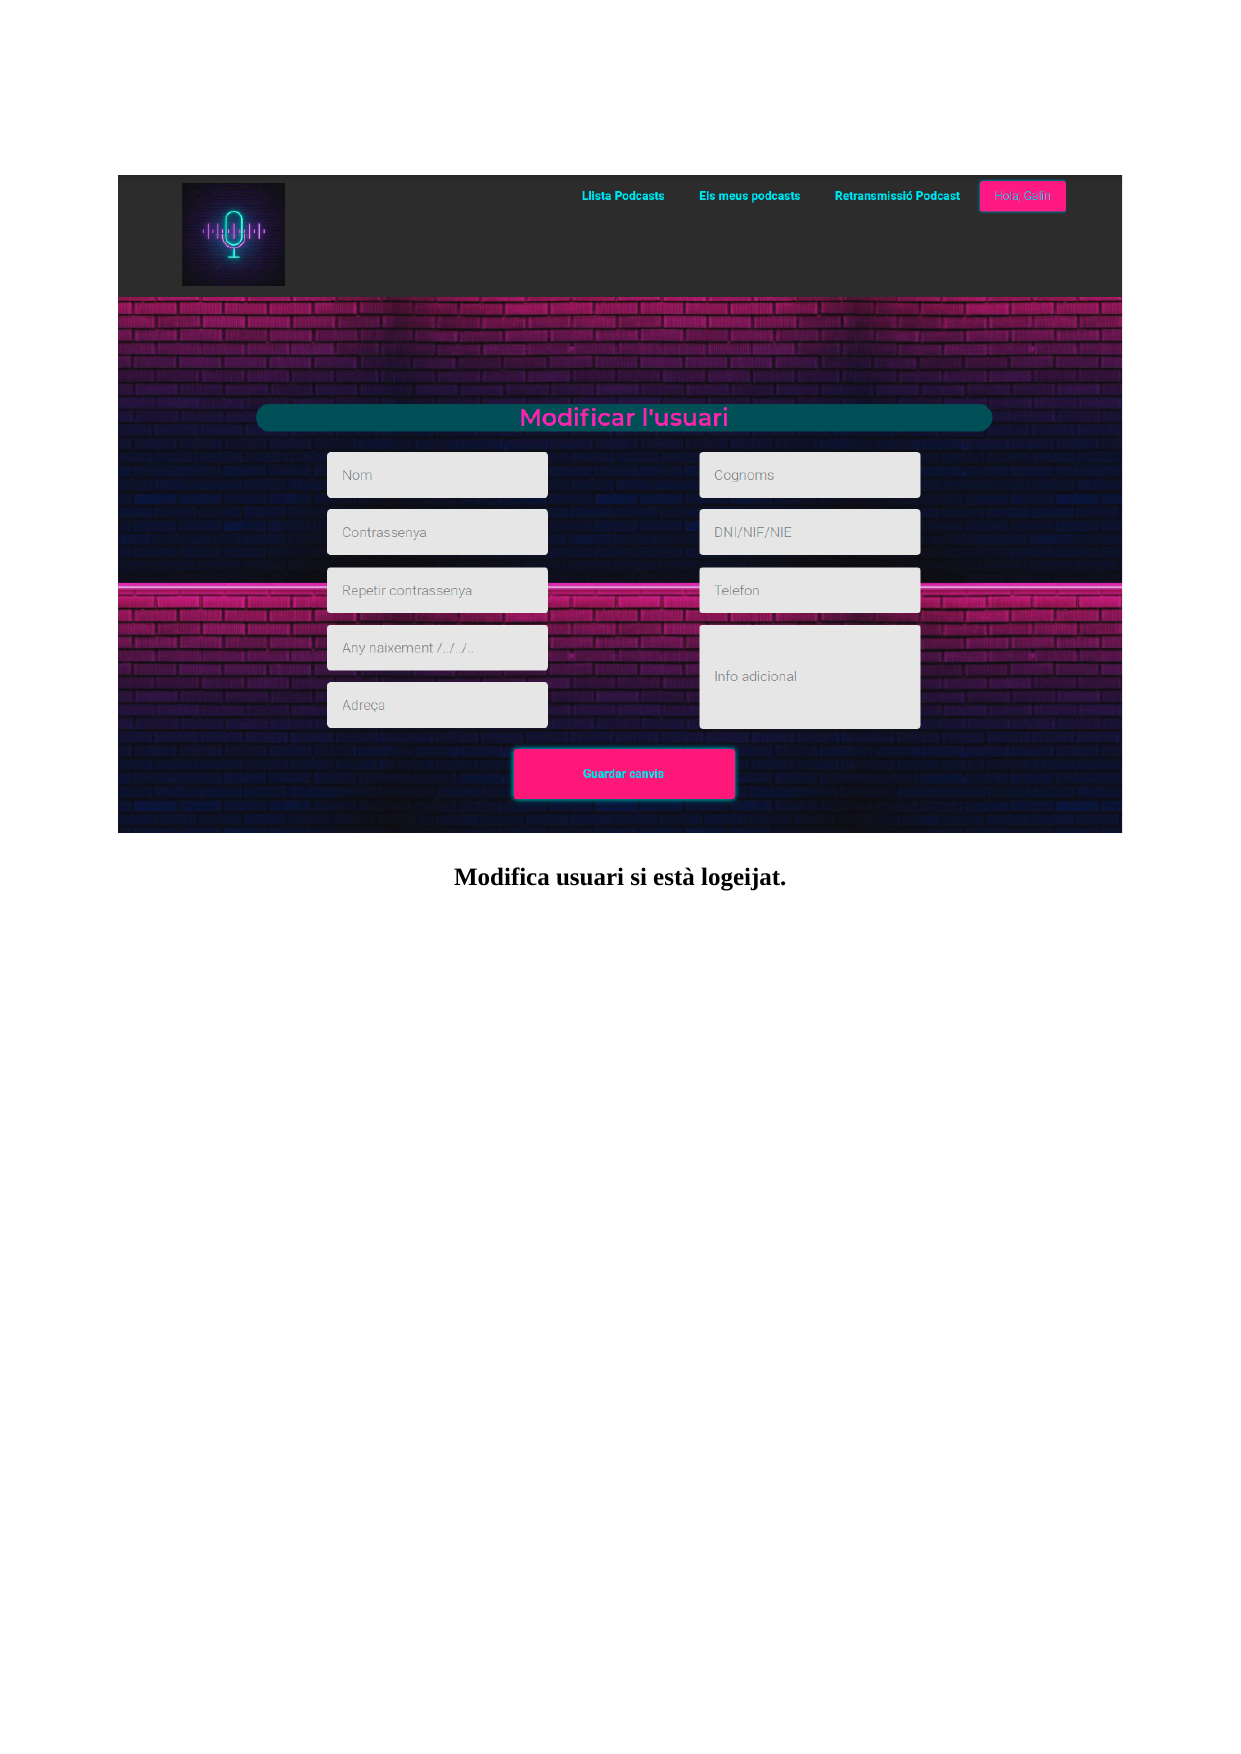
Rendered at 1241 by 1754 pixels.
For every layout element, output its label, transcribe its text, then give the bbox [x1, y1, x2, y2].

picture [118, 175, 1123, 833]
text Modifica usuari si està logeijat. [118, 862, 1122, 890]
